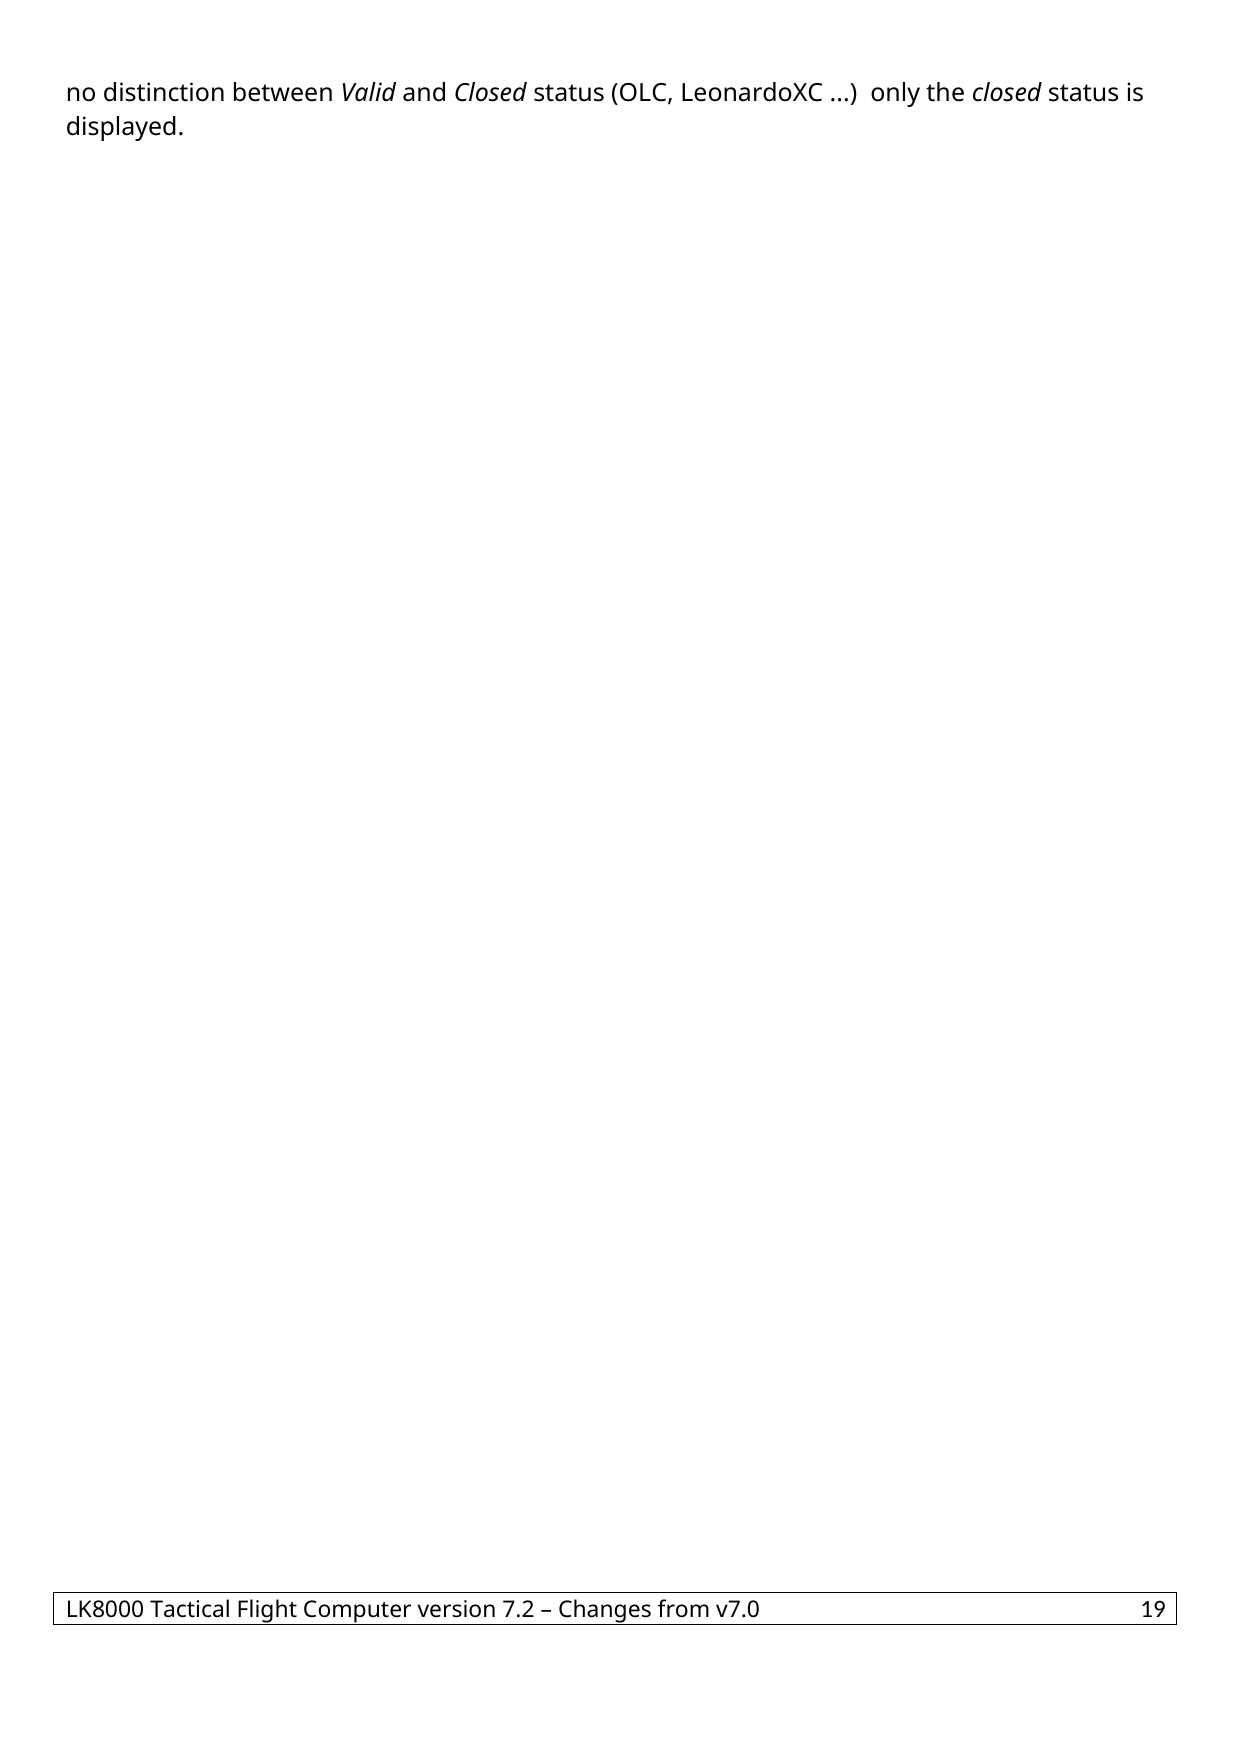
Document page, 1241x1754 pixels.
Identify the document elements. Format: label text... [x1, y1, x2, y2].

text no distinction between Valid and Closed status (OLC, LeonardoXC ...) only the closed status is displayed. [66, 75, 1181, 143]
